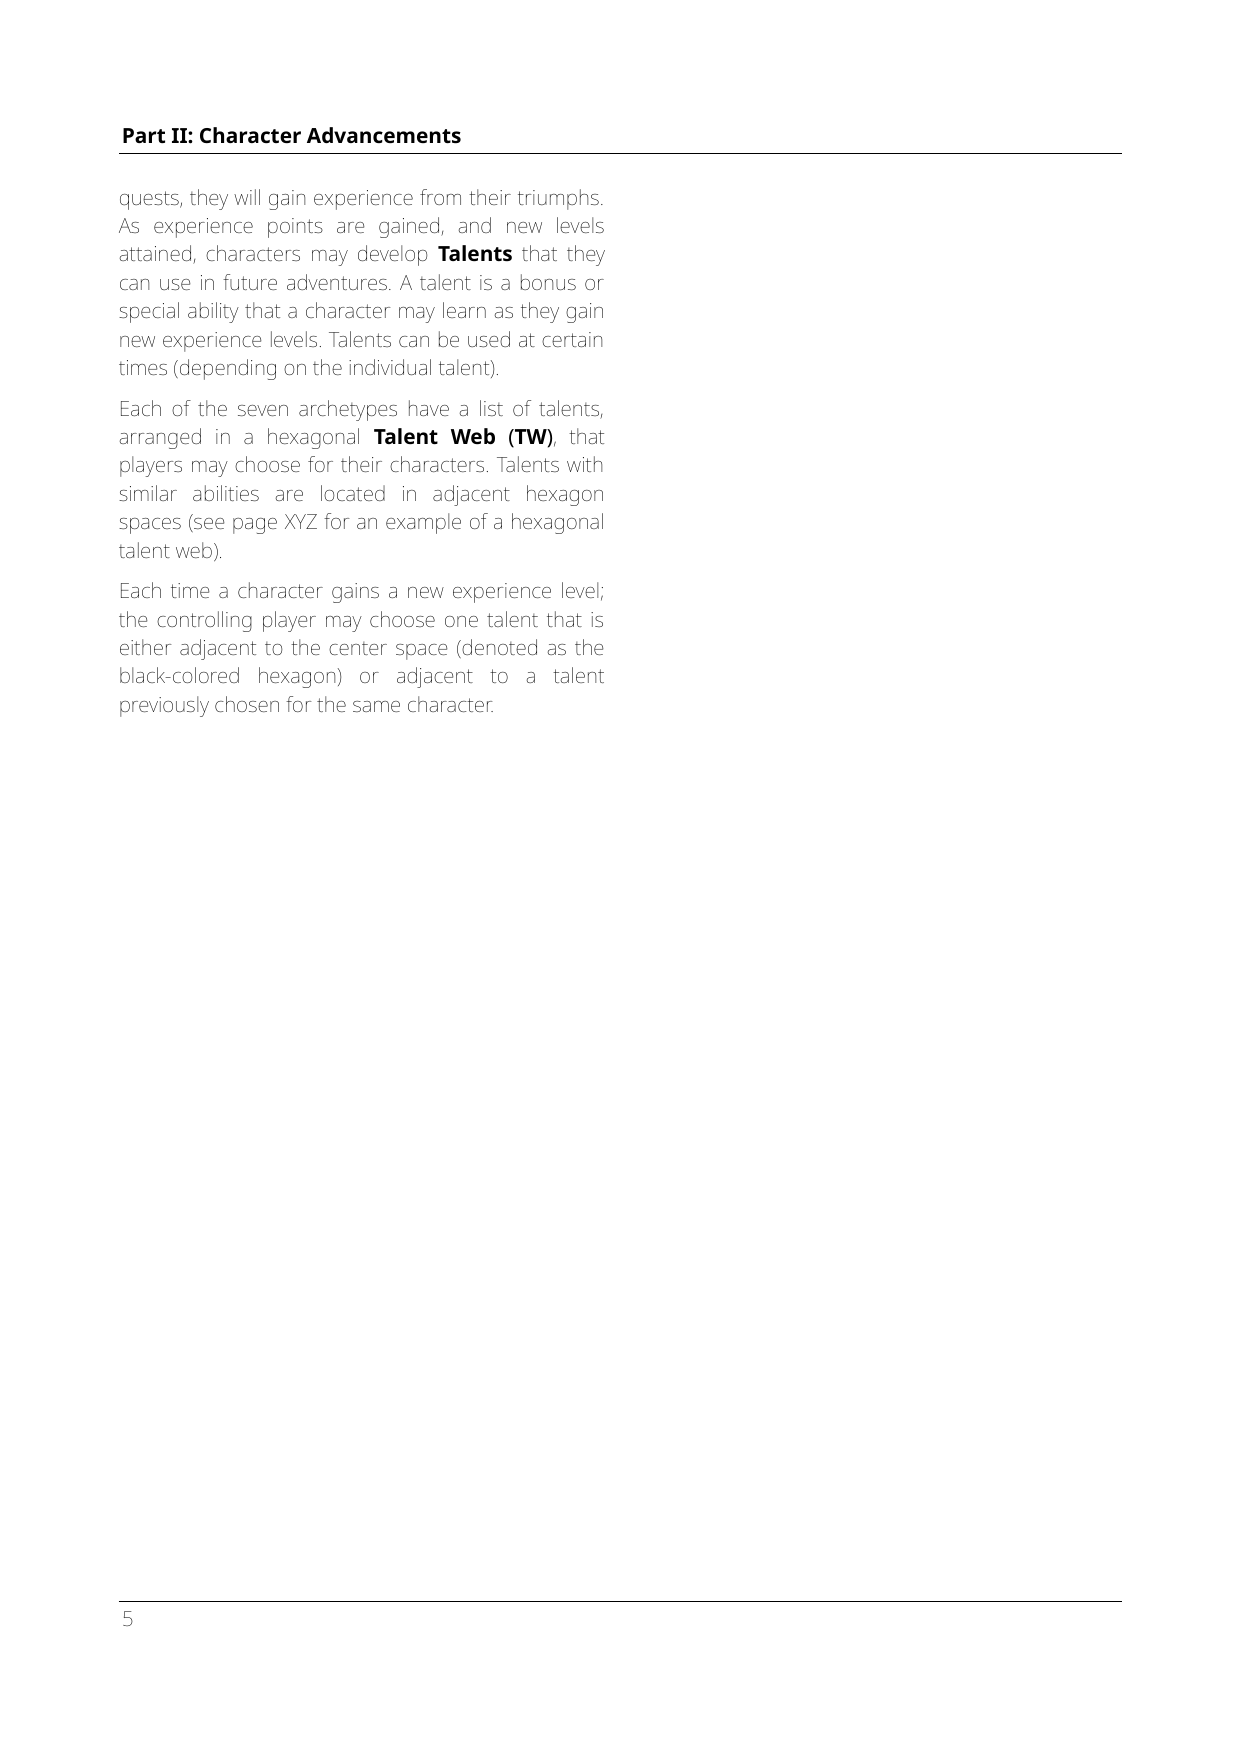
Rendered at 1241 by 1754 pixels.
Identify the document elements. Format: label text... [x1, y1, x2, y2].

text Each time a character gains a new experience level; the controlling player may choose one talent that is either adjacent to the center space (denoted as the black-colored hexagon) or adjacent to a talent previously chosen for the same character. [118, 576, 605, 718]
text quests, they will gain experience from their triumphs. As experience points are gained, and new levels attained, characters may develop Talents that they can use in future adventures. A talent is a bonus or special ability that a character may learn as they gain new experience levels. Talents can be used at certain times (depending on the individual talent). [118, 183, 605, 382]
text Each of the seven archetypes have a list of talents, arranged in a hexagonal Talent Web (TW), that players may choose for their characters. Talents with similar abilities are located in adjacent hexagon spaces (see page XYZ for an example of a hexagonal talent web). [118, 394, 605, 564]
